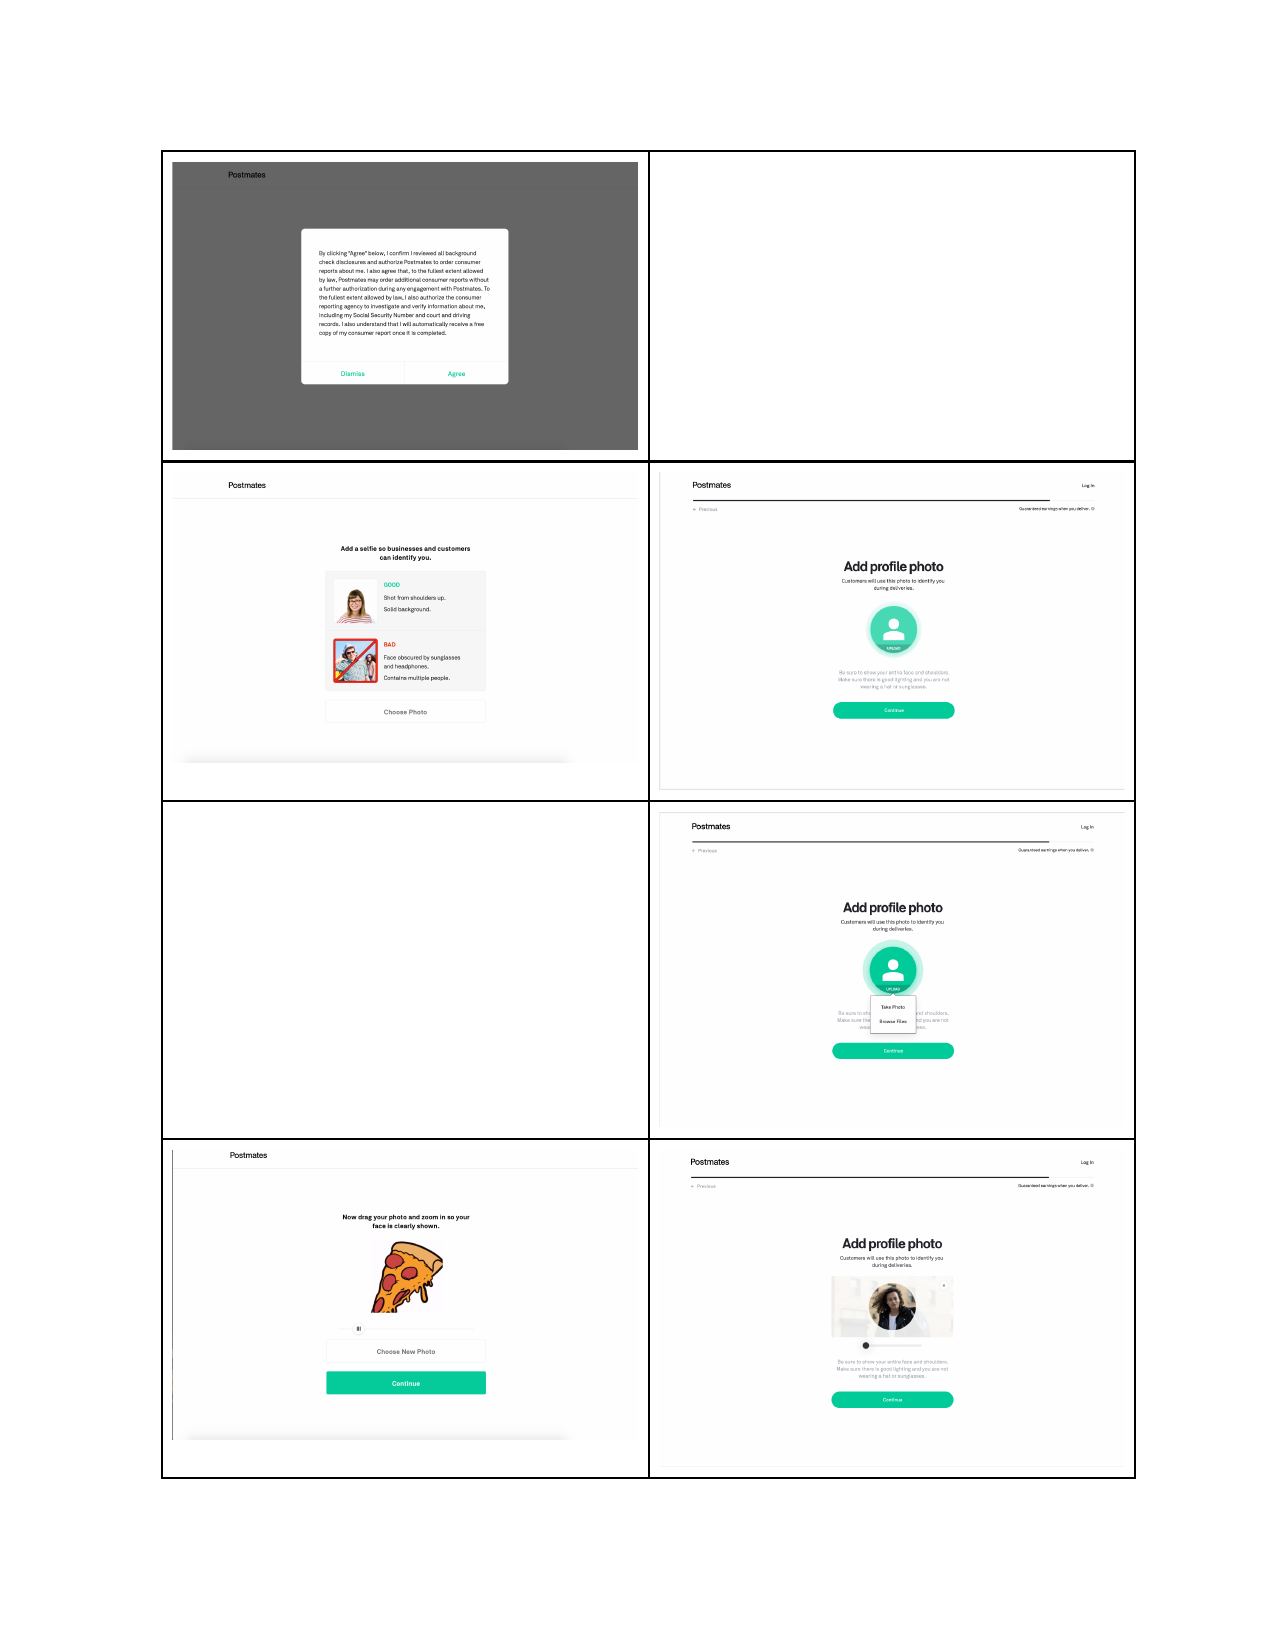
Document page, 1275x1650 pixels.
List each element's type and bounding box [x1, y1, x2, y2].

picture [659, 812, 1125, 1127]
table_cell [163, 802, 648, 1137]
picture [172, 162, 638, 450]
table_cell [163, 1140, 648, 1477]
table_cell [163, 152, 648, 460]
table_cell [650, 152, 1134, 460]
picture [659, 1150, 1125, 1467]
table_cell [650, 1140, 1134, 1477]
table_cell [650, 463, 1134, 800]
picture [172, 472, 638, 763]
table_cell [650, 802, 1134, 1137]
picture [659, 472, 1125, 790]
table_cell [163, 463, 648, 800]
picture [172, 1150, 638, 1440]
